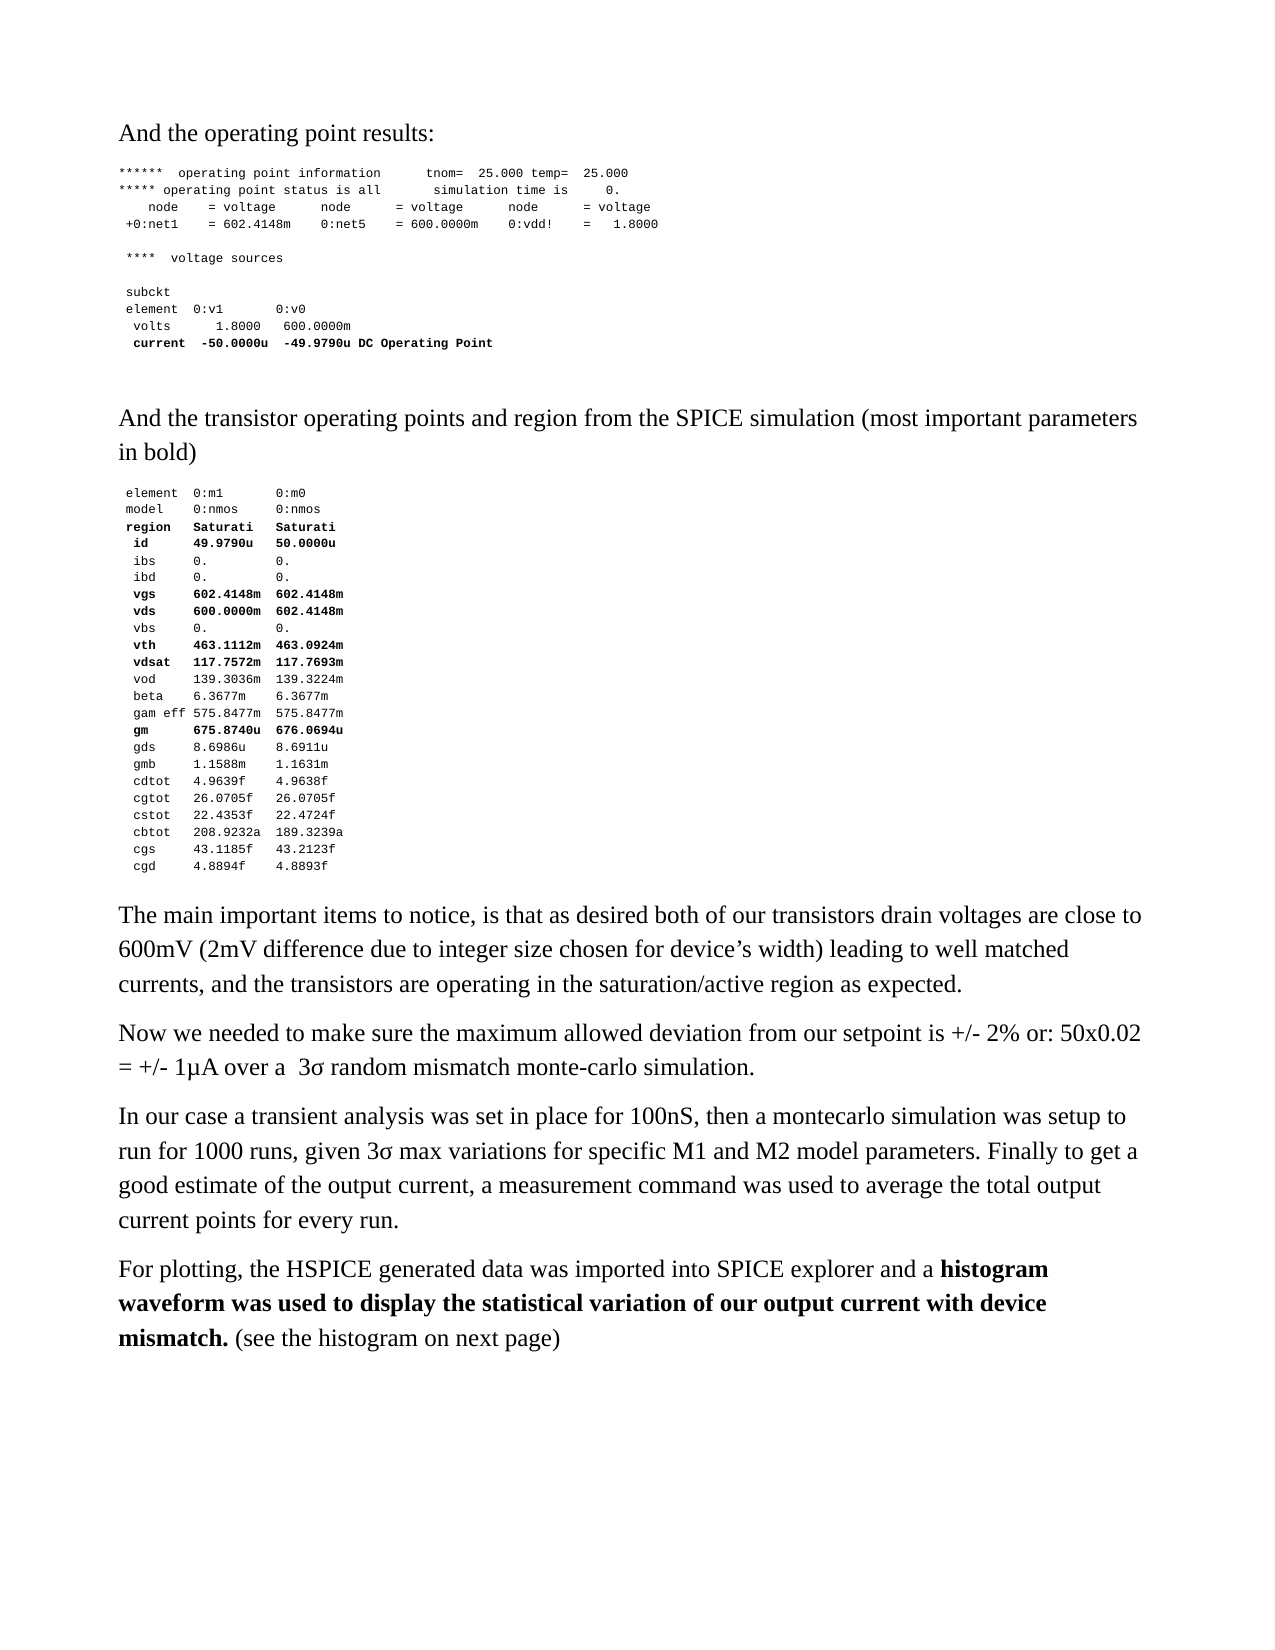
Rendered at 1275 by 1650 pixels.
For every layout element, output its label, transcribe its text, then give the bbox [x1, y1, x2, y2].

text volts 1.8000 600.0000m [118, 320, 1157, 334]
text gam eff 575.8477m 575.8477m [118, 707, 1157, 721]
text ***** operating point status is all simulation time is 0. [118, 184, 1157, 198]
text gmb 1.1588m 1.1631m [118, 758, 1157, 772]
text cstot 22.4353f 22.4724f [118, 809, 1157, 823]
text For plotting, the HSPICE generated data was imported into SPICE explorer and a histogram waveform was used to display the statistical variation of our output current with device mismatch. (see the histogram on next page) [118, 1254, 1157, 1351]
text cgs 43.1185f 43.2123f [118, 843, 1157, 857]
text node = voltage node = voltage node = voltage [118, 201, 1157, 215]
text model 0:nmos 0:nmos [118, 503, 1157, 518]
text And the operating point results: [118, 118, 1157, 147]
text vod 139.3036m 139.3224m [118, 673, 1157, 687]
text vbs 0. 0. [118, 622, 1157, 637]
text current -50.0000u -49.9790u DC Operating Point [118, 337, 1157, 351]
text gm 675.8740u 676.0694u [118, 724, 1157, 738]
text subckt [118, 286, 1157, 300]
text The main important items to notice, is that as desired both of our transistors drain voltages are close to 600mV (2mV difference due to integer size chosen for device’s width) leading to well matched currents, and the transistors are operating in the saturation/active region as expected. [118, 900, 1157, 997]
text element 0:v1 0:v0 [118, 303, 1157, 317]
text cgd 4.8894f 4.8893f [118, 860, 1157, 874]
text ibd 0. 0. [118, 571, 1157, 586]
text cgtot 26.0705f 26.0705f [118, 792, 1157, 806]
text gds 8.6986u 8.6911u [118, 741, 1157, 755]
text vth 463.1112m 463.0924m [118, 639, 1157, 653]
text region Saturati Saturati [118, 521, 1157, 535]
text beta 6.3677m 6.3677m [118, 690, 1157, 704]
text vgs 602.4148m 602.4148m [118, 588, 1157, 603]
text cdtot 4.9639f 4.9638f [118, 775, 1157, 789]
text ibs 0. 0. [118, 554, 1157, 569]
text vds 600.0000m 602.4148m [118, 605, 1157, 619]
text vdsat 117.7572m 117.7693m [118, 656, 1157, 671]
text Now we needed to make sure the maximum allowed deviation from our setpoint is +/- 2% or: 50x0.02 = +/- 1µA over a 3σ random mismatch monte-carlo simulation. [118, 1018, 1157, 1081]
text And the transistor operating points and region from the SPICE simulation (most important parameters in bold) [118, 403, 1157, 466]
text **** voltage sources [118, 252, 1157, 266]
text id 49.9790u 50.0000u [118, 537, 1157, 552]
text element 0:m1 0:m0 [118, 487, 1157, 501]
text cbtot 208.9232a 189.3239a [118, 826, 1157, 840]
text In our case a transient analysis was set in place for 100nS, then a montecarlo simulation was setup to run for 1000 runs, given 3σ max variations for specific M1 and M2 model parameters. Finally to get a good estimate of the output current, a measurement command was used to average the total output current points for every run. [118, 1101, 1157, 1233]
text +0:net1 = 602.4148m 0:net5 = 600.0000m 0:vdd! = 1.8000 [118, 218, 1157, 232]
text ****** operating point information tnom= 25.000 temp= 25.000 [118, 167, 1157, 181]
